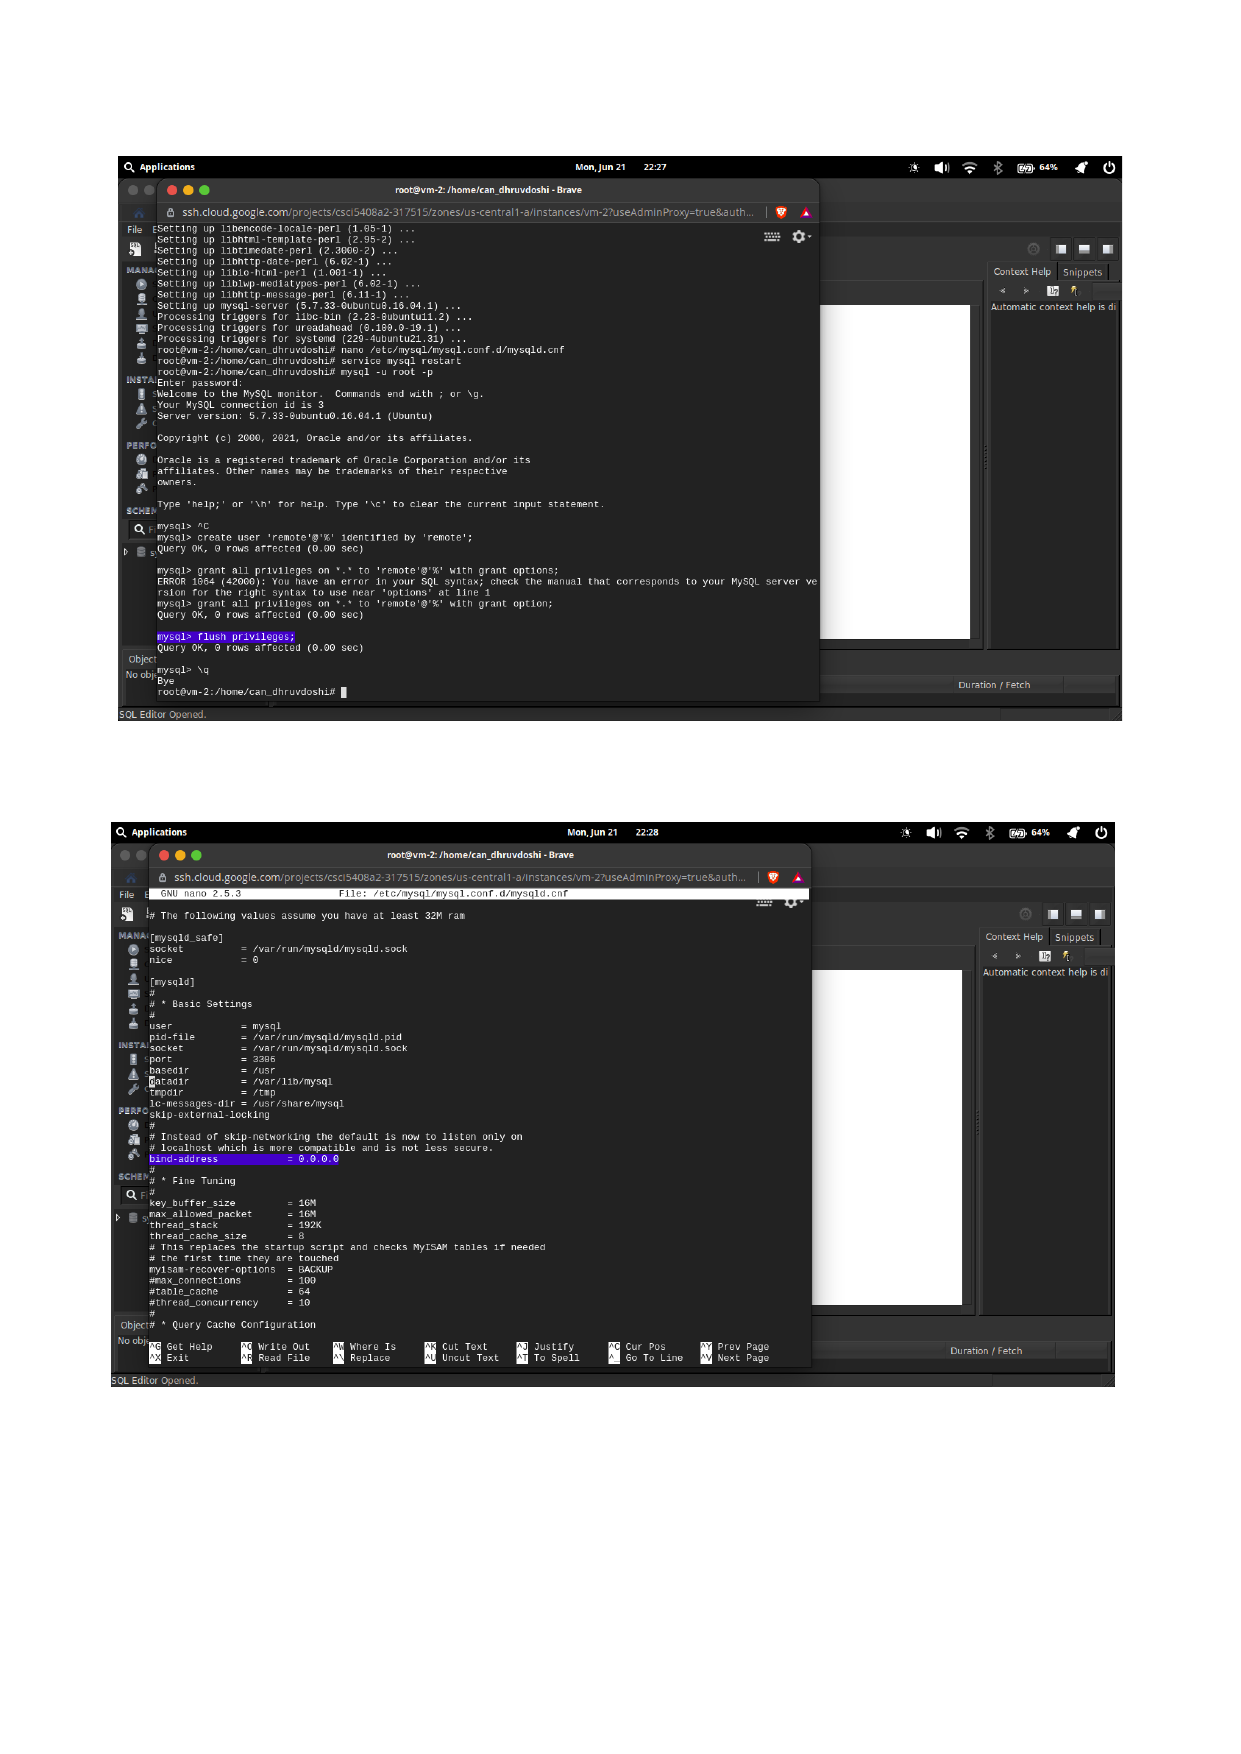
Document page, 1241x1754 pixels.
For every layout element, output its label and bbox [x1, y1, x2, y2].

picture [118, 156, 1123, 721]
picture [111, 822, 1115, 1387]
